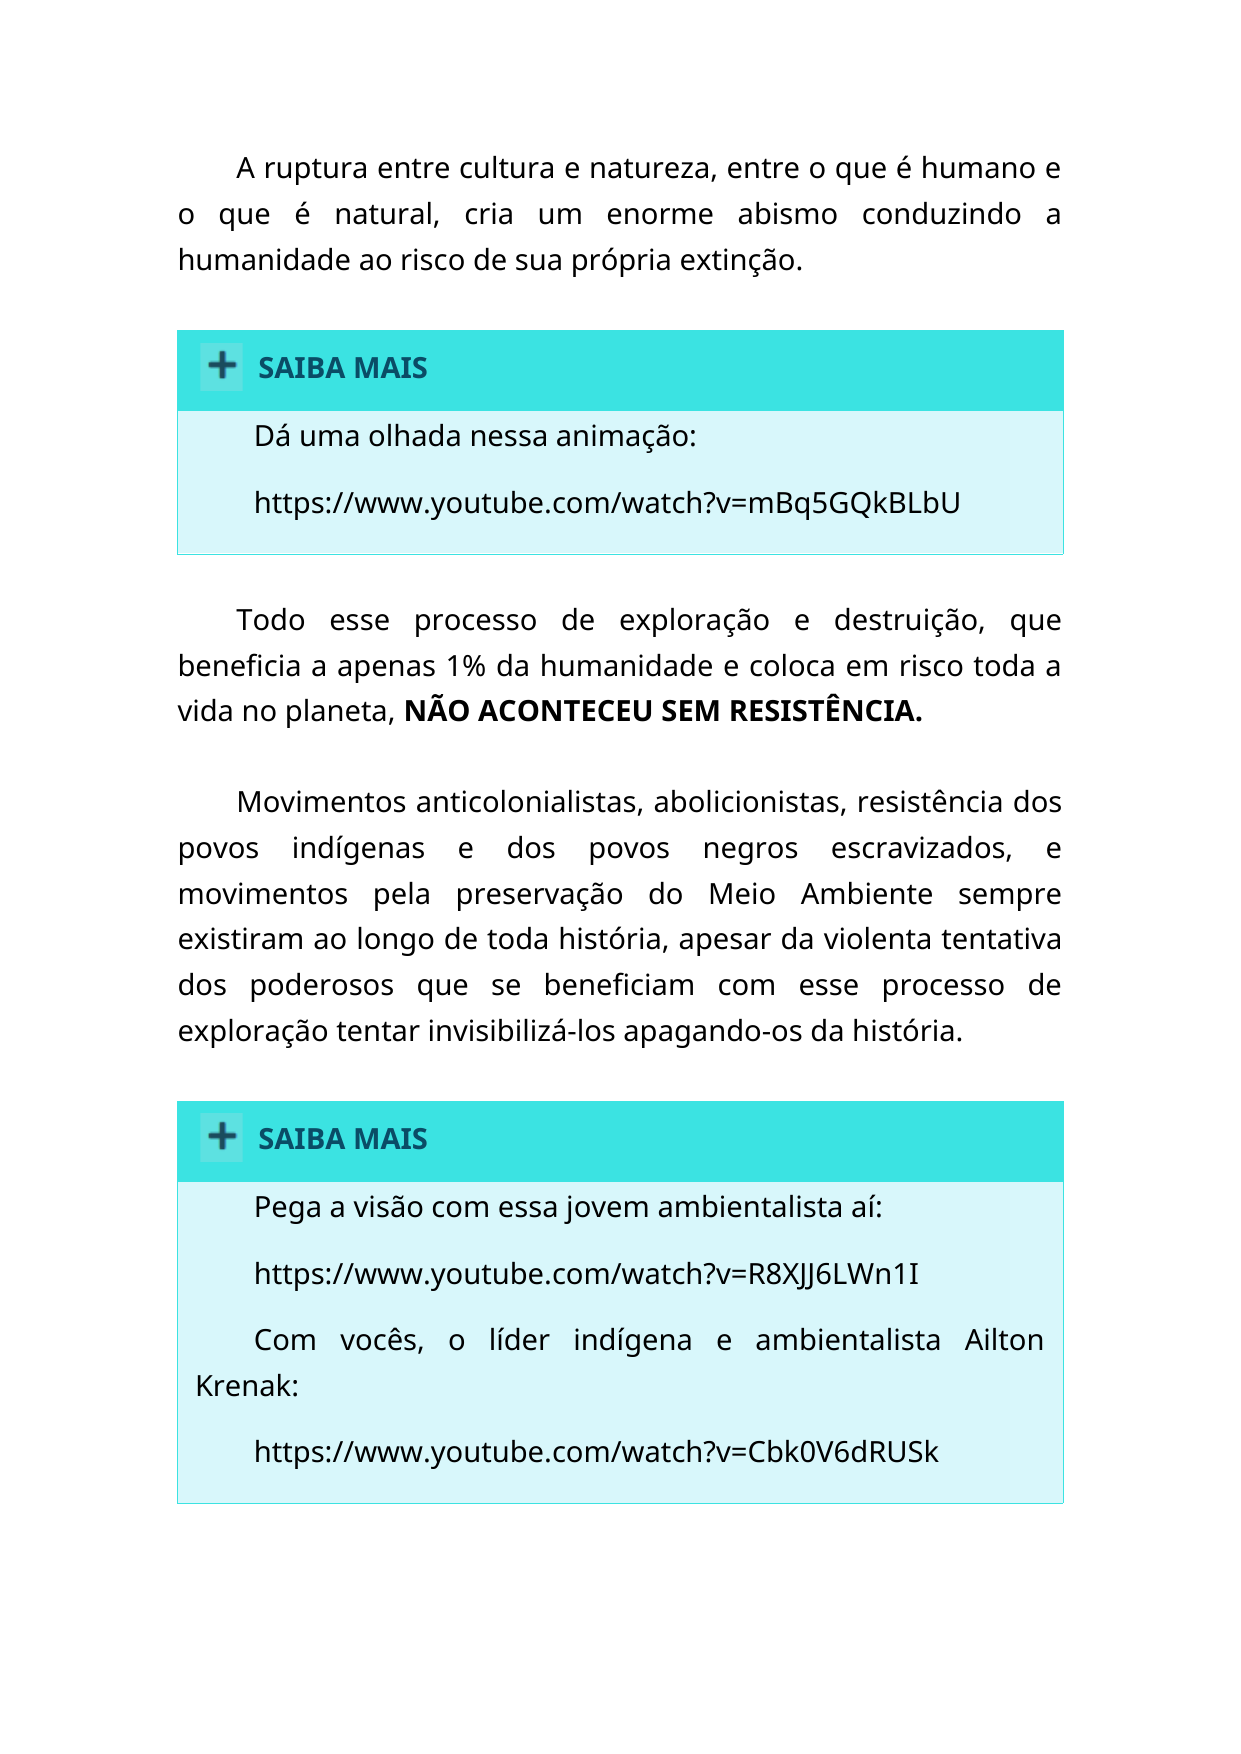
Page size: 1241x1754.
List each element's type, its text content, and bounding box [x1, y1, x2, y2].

text Todo esse processo de exploração e destruição, que beneficia a apenas 1% da humanidade e coloca em risco toda a vida no planeta, NÃO ACONTECEU SEM RESISTÊNCIA. [177, 599, 1063, 730]
text Movimentos anticolonialistas, abolicionistas, resistência dos povos indígenas e dos povos negros escravizados, e movimentos pela preservação do Meio Ambiente sempre existiram ao longo de toda história, apesar da violenta tentativa dos poderosos que se beneficiam com esse processo de exploração tentar invisibilizá-los apagando-os da história. [177, 782, 1063, 1049]
picture [200, 1113, 243, 1162]
text A ruptura entre cultura e natureza, entre o que é humano e o que é natural, cria um enorme abismo conduzindo a humanidade ao risco de sua própria extinção. [177, 148, 1063, 278]
table_cell Pega a visão com essa jovem ambientalista aí: https://www.youtube.com/watch?v=R8XJJ6LWn1I Com vocês, o líder indígena e ambientalista Ailton Krenak: https://www.youtube.com/watch?v=Cbk0V6dRUSk [178, 1182, 1063, 1503]
table_header SAIBA MAIS [178, 331, 1063, 410]
table_header SAIBA MAIS [178, 1102, 1063, 1181]
picture [200, 343, 243, 391]
table_cell Dá uma olhada nessa animação: https://www.youtube.com/watch?v=mBq5GQkBLbU [178, 411, 1063, 553]
